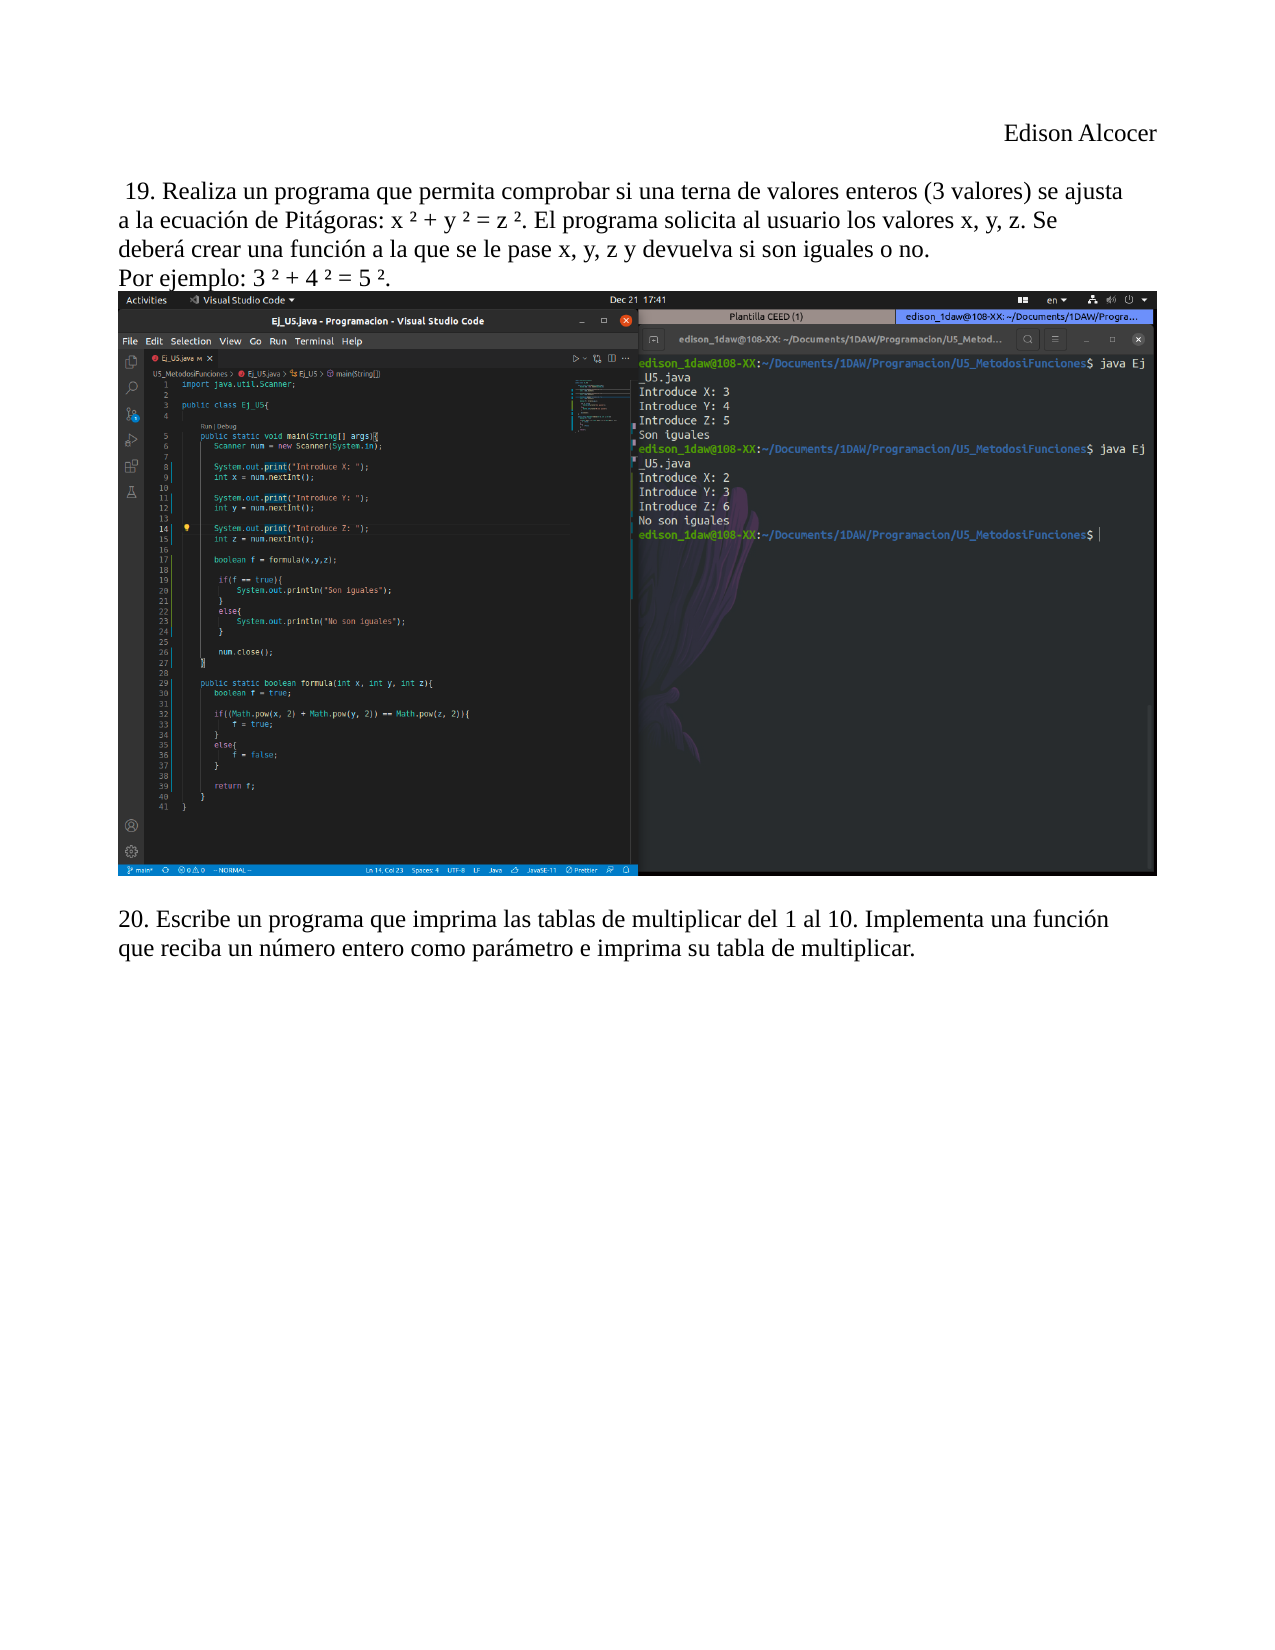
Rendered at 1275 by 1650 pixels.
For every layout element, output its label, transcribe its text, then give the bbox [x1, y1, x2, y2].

text que reciba un número entero como parámetro e imprima su tabla de multiplicar. [118, 933, 1157, 962]
text 20. Escribe un programa que imprima las tablas de multiplicar del 1 al 10. Implementa una función [118, 904, 1157, 933]
text a la ecuación de Pitágoras: x ² + y ² = z ². El programa solicita al usuario los valores x, y, z. Se [118, 205, 1157, 234]
text 19. Realiza un programa que permita comprobar si una terna de valores enteros (3 valores) se ajusta [118, 176, 1157, 205]
picture [118, 291, 1157, 876]
text Por ejemplo: 3 ² + 4 ² = 5 ². [118, 263, 1157, 291]
text deberá crear una función a la que se le pase x, y, z y devuelva si son iguales o no. [118, 234, 1157, 263]
